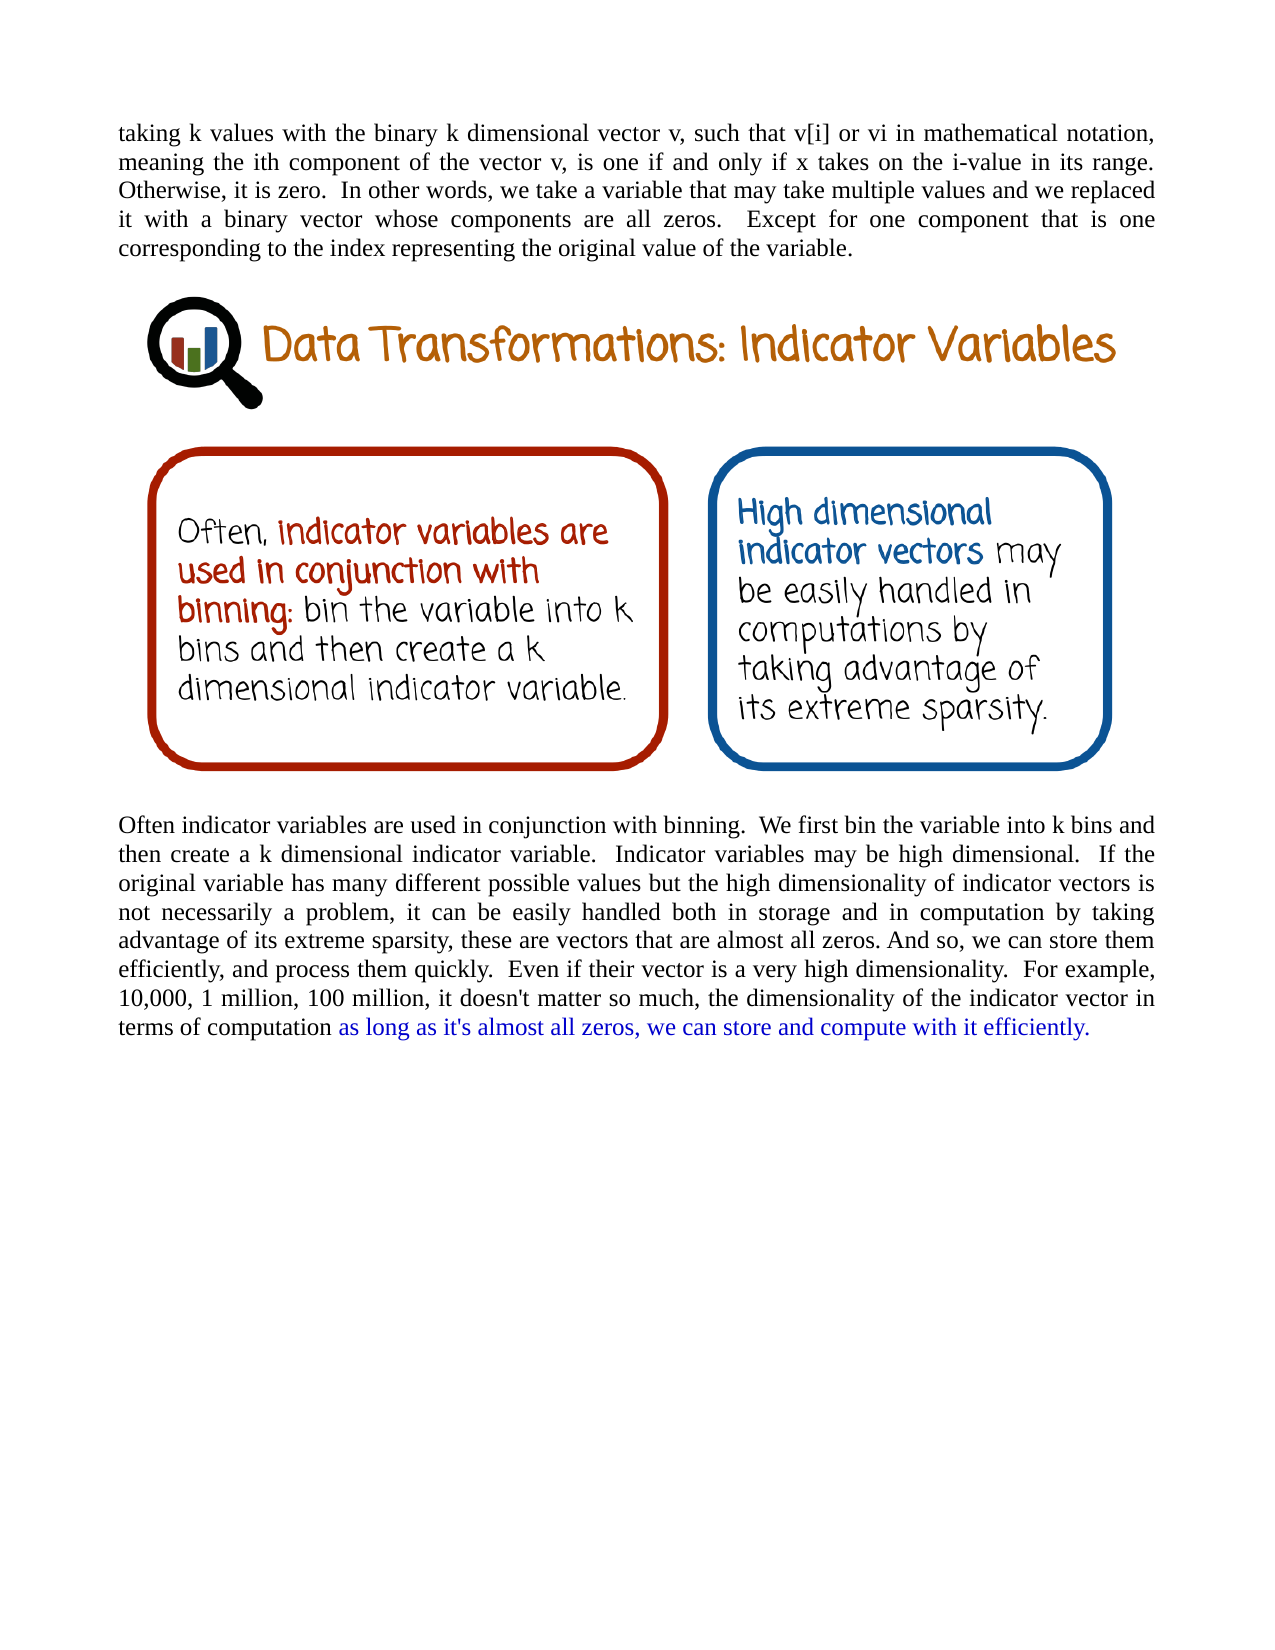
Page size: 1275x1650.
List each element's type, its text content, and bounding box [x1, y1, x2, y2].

picture [118, 290, 1157, 782]
text taking k values with the binary k dimensional vector v, such that v[i] or vi in mathematical notation, meaning the ith component of the vector v, is one if and only if x takes on the i-value in its range. Otherwise, it is zero. In other words, we take a variable that may take multiple values and we replaced it with a binary vector whose components are all zeros. Except for one component that is one corresponding to the index representing the original value of the variable. [118, 118, 1157, 262]
text Often indicator variables are used in conjunction with binning. We first bin the variable into k bins and then create a k dimensional indicator variable. Indicator variables may be high dimensional. If the original variable has many different possible values but the high dimensionality of indicator vectors is not necessarily a problem, it can be easily handled both in storage and in computation by taking advantage of its extreme sparsity, these are vectors that are almost all zeros. And so, we can store them efficiently, and process them quickly. Even if their vector is a very high dimensionality. For example, 10,000, 1 million, 100 million, it doesn't matter so much, the dimensionality of the indicator vector in terms of computation as long as it's almost all zeros, we can store and compute with it efficiently. [118, 811, 1157, 1041]
